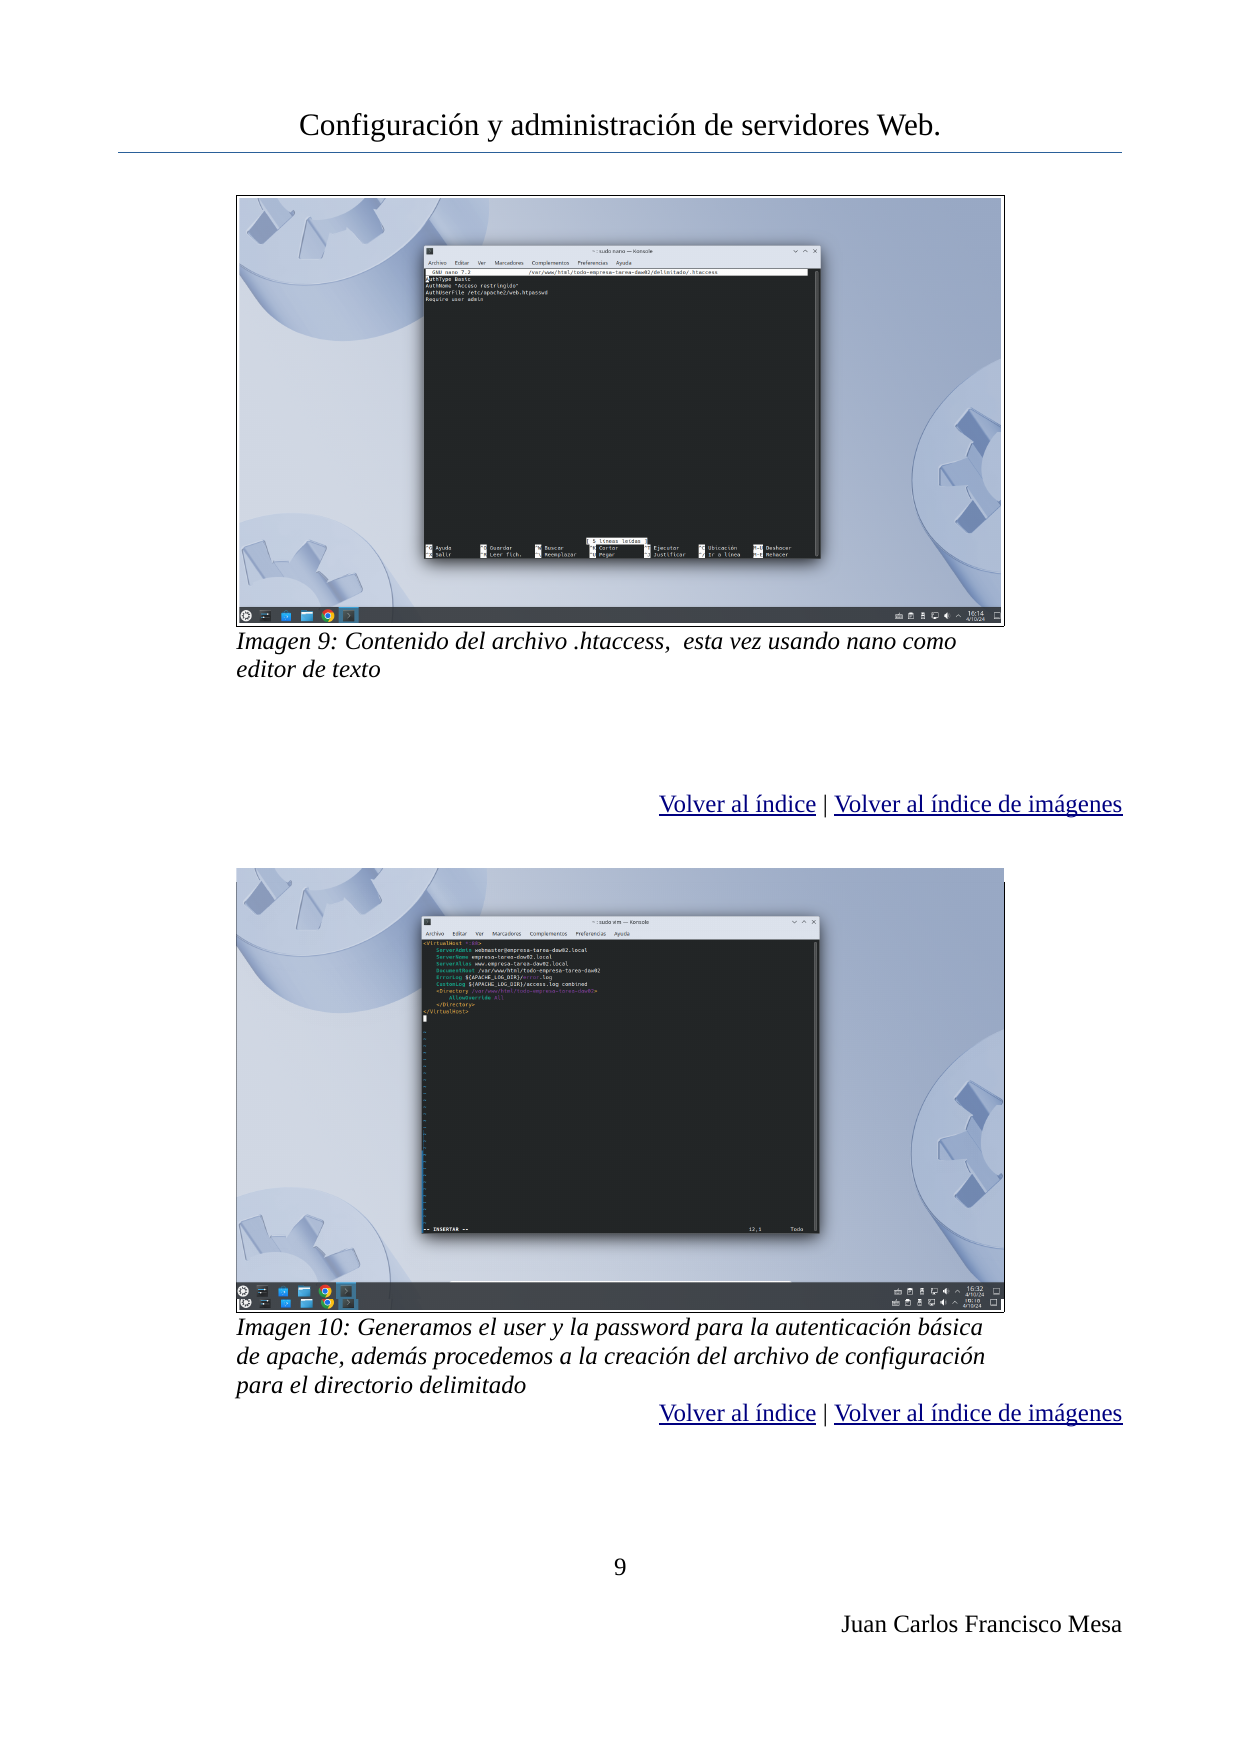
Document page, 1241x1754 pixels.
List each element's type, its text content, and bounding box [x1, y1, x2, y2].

picture [236, 868, 1004, 1310]
text [237, 196, 1004, 626]
text Imagen 9: Contenido del archivo .htaccess, esta vez usando nano como editor de texto [236, 627, 1004, 683]
text [237, 1299, 1004, 1312]
text Volver al índice | Volver al índice de imágenes [118, 789, 1122, 818]
text Volver al índice | Volver al índice de imágenes [118, 868, 1122, 1427]
text Imagen 10: Generamos el user y la password para la autenticación básica de apache, además procedemos a la creación del archivo de configuración para el directorio delimitado [236, 1313, 1004, 1398]
picture [239, 198, 1001, 623]
